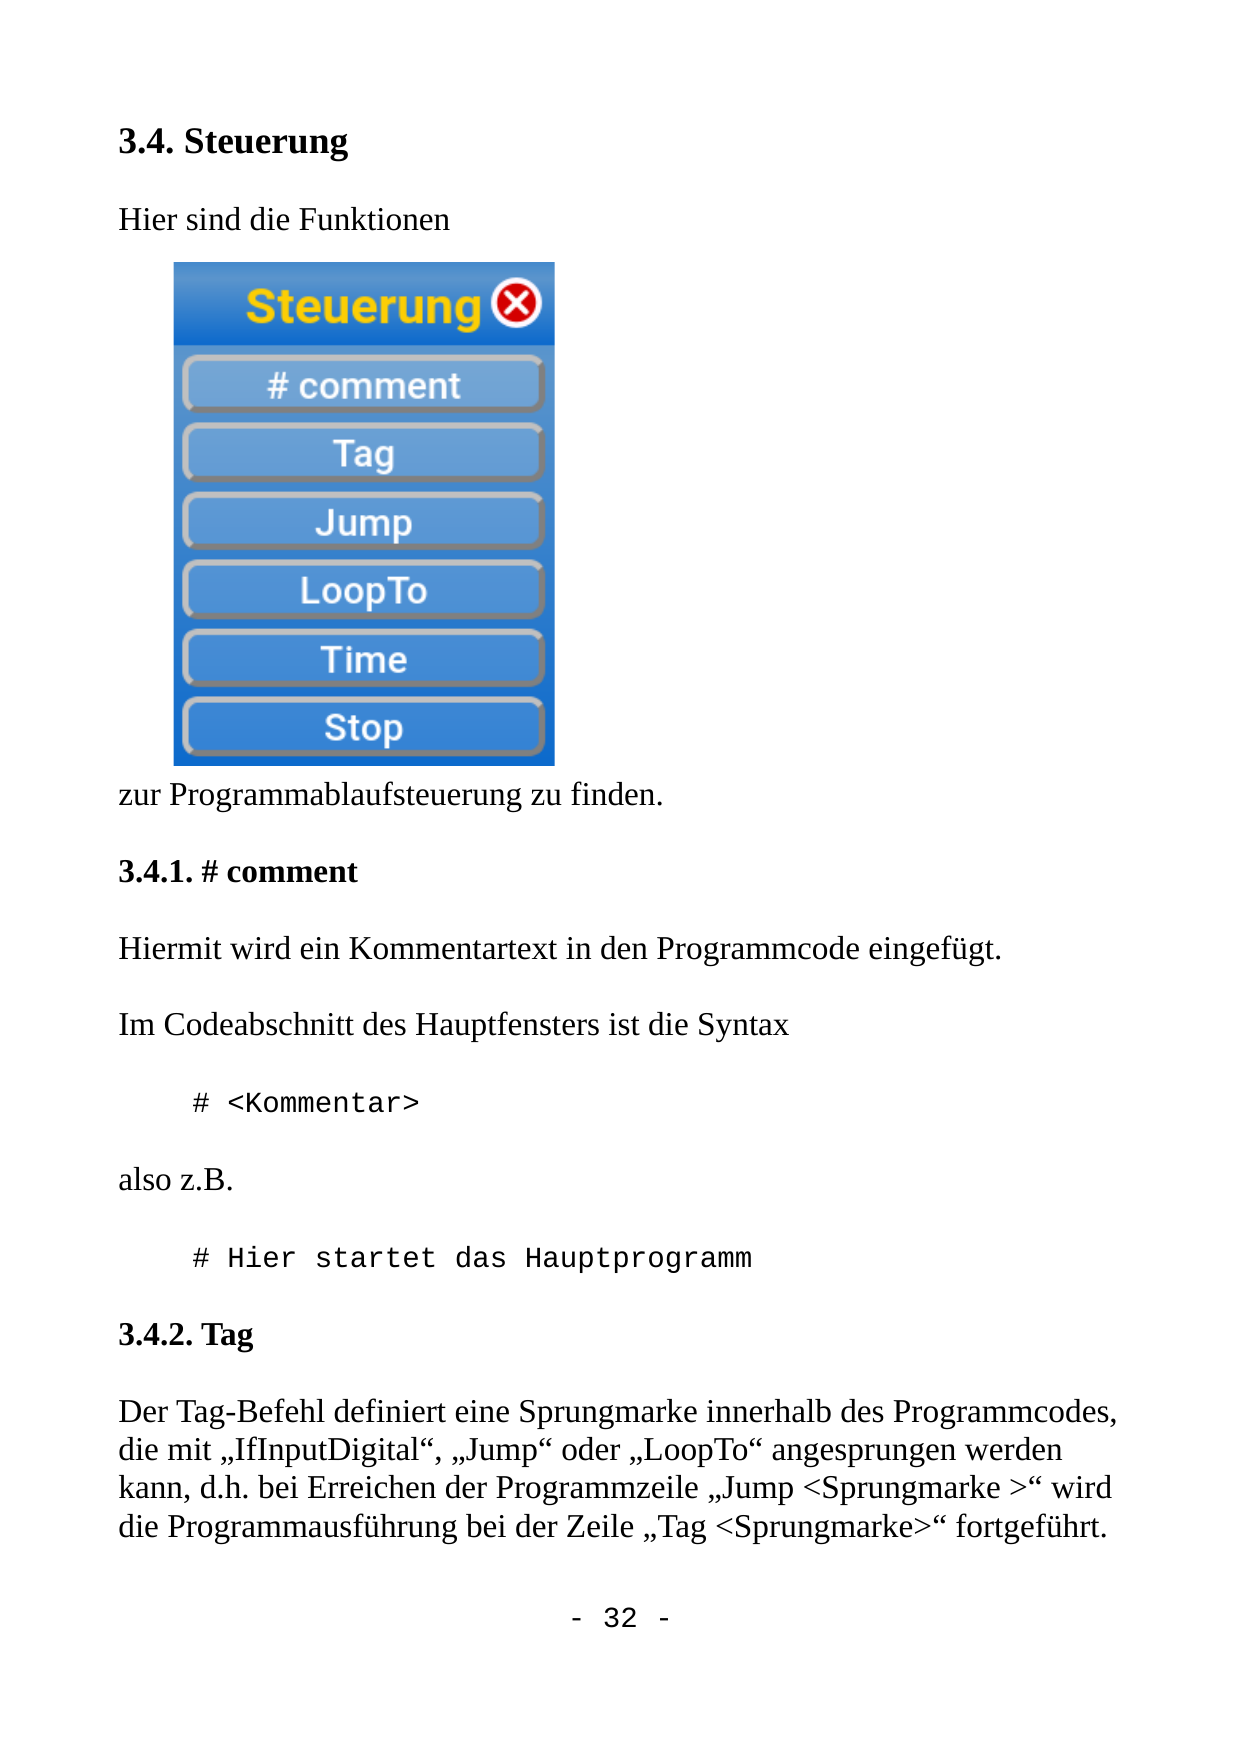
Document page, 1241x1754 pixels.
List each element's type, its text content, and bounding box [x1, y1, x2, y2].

text Im Codeabschnitt des Hauptfensters ist die Syntax [118, 1004, 1122, 1043]
text Hiermit wird ein Kommentartext in den Programmcode eingefügt. [118, 928, 1122, 966]
text Hier sind die Funktionen [118, 199, 1122, 238]
text # <Kommentar> [118, 1081, 1122, 1121]
text also z.B. [118, 1159, 1122, 1198]
text 3.4.2. Tag [118, 1314, 1122, 1353]
text Der Tag-Befehl definiert eine Sprungmarke innerhalb des Programmcodes, die mit „IfInputDigital“, „Jump“ oder „LoopTo“ angesprungen werden kann, d.h. bei Erreichen der Programmzeile „Jump <Sprungmarke >“ wird die Programmausführung bei der Zeile „Tag <Sprungmarke>“ fortgeführt. [118, 1391, 1122, 1544]
text zur Programmablaufsteuerung zu finden. [118, 774, 1122, 813]
text # Hier startet das Hauptprogramm [118, 1236, 1122, 1276]
picture [173, 262, 555, 766]
text 3.4.1. # comment [118, 851, 1122, 889]
text 3.4. Steuerung [118, 118, 1122, 161]
